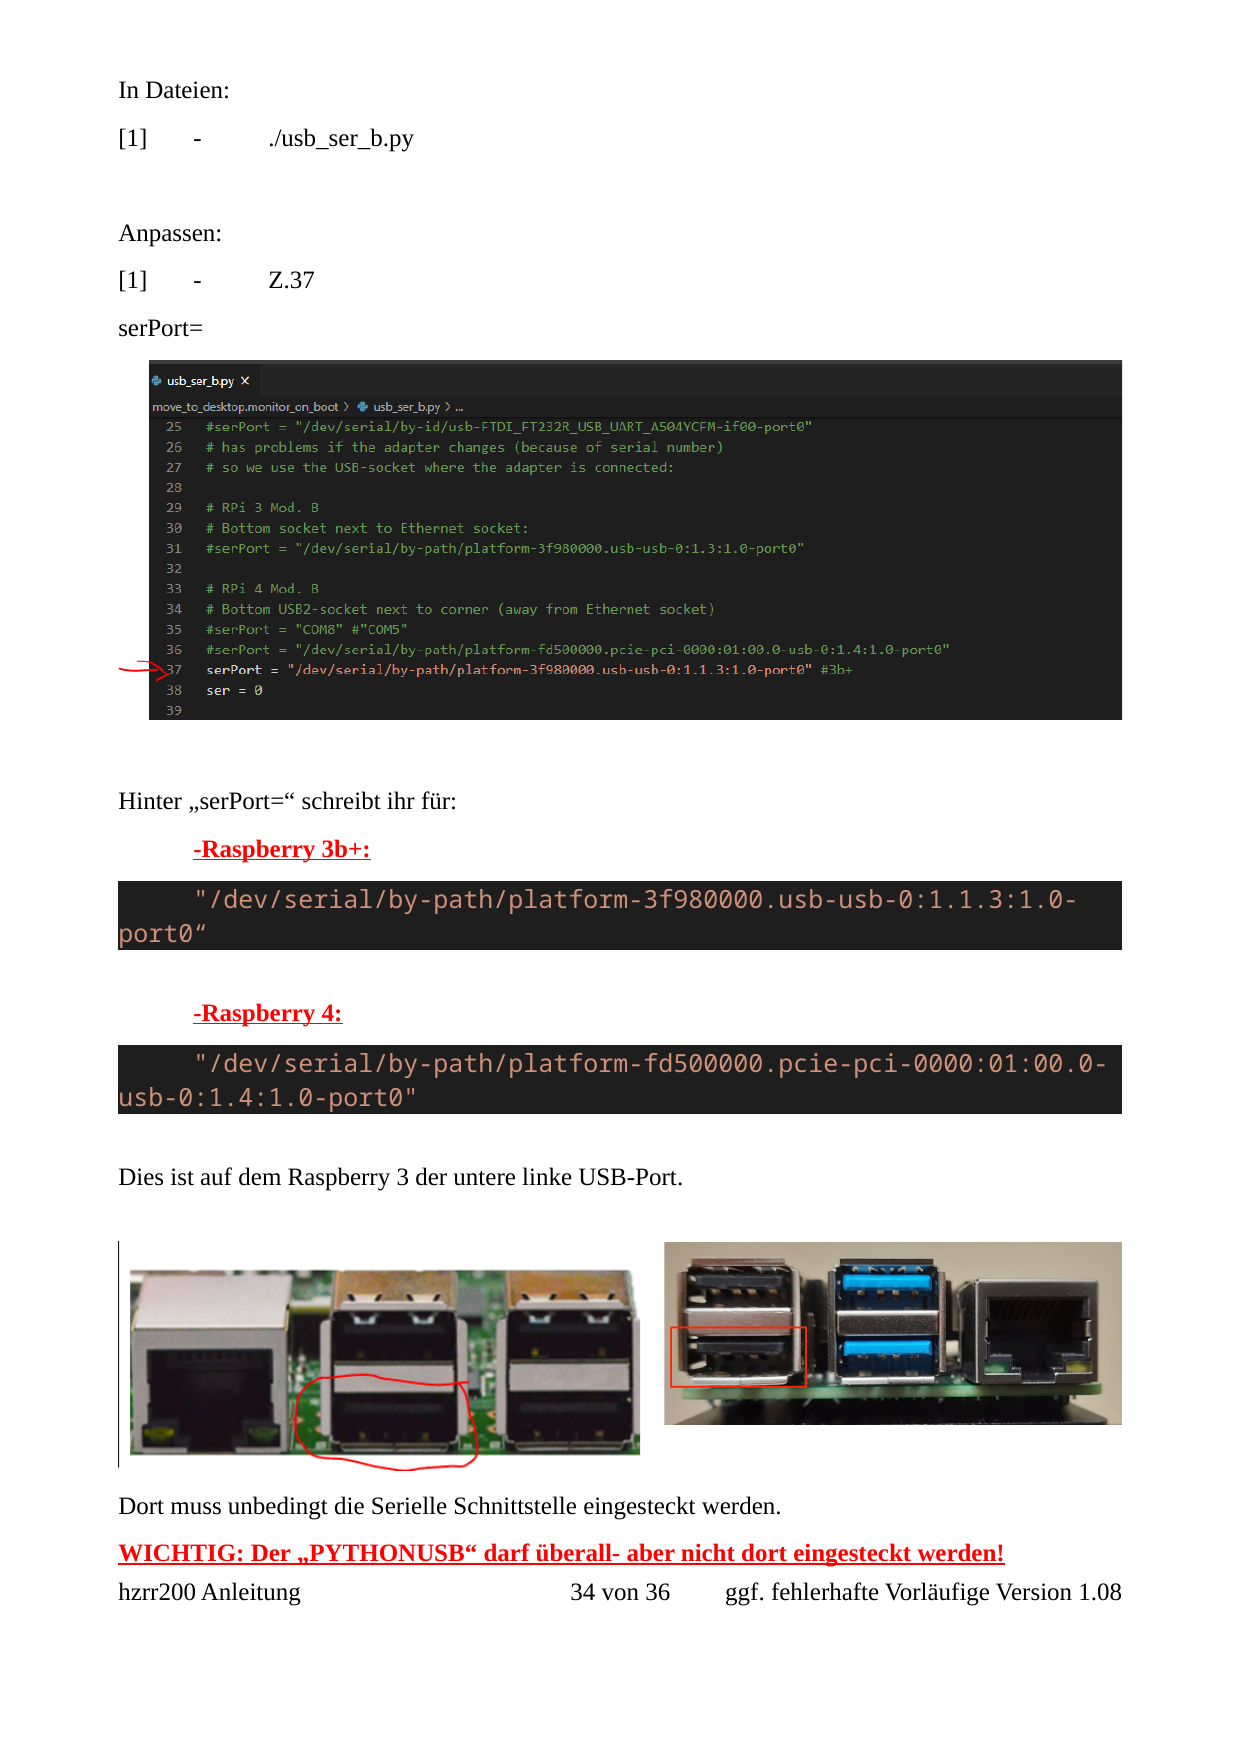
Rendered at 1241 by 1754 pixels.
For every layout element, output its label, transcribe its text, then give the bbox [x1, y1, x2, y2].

text -Raspberry 4: [118, 998, 1122, 1027]
text Dort muss unbedingt die Serielle Schnittstelle eingesteckt werden. [118, 1491, 1122, 1520]
text Anpassen: [118, 218, 1122, 247]
text Hinter „serPort=“ schreibt ihr für: [118, 786, 1122, 815]
text Dies ist auf dem Raspberry 3 der untere linke USB-Port. [118, 1162, 1122, 1191]
text Figure 2: RPi4: USB-RS485-Adapter HIER [664, 1223, 1122, 1242]
text "/dev/serial/by-path/platform-3f980000.usb-usb-0:1.1.3:1.0-port0“ [118, 881, 1122, 950]
text [1] - ./usb_ser_b.py [118, 123, 1122, 151]
text [1] - Z.37 [118, 265, 1122, 294]
text WICHTIG: Der „PYTHONUSB“ darf überall- aber nicht dort eingesteckt werden! [118, 1538, 1122, 1567]
picture [664, 1242, 1122, 1425]
picture [118, 1241, 641, 1471]
text -Raspberry 3b+: [118, 834, 1122, 863]
text "/dev/serial/by-path/platform-fd500000.pcie-pci-0000:01:00.0-usb-0:1.4:1.0-port0" [118, 1045, 1122, 1114]
text In Dateien: [118, 75, 1122, 104]
text Figure 1: RPi3 USB-RS485 Adapter hier [118, 1222, 640, 1241]
text serPort= [118, 313, 1122, 342]
picture [118, 360, 1123, 720]
